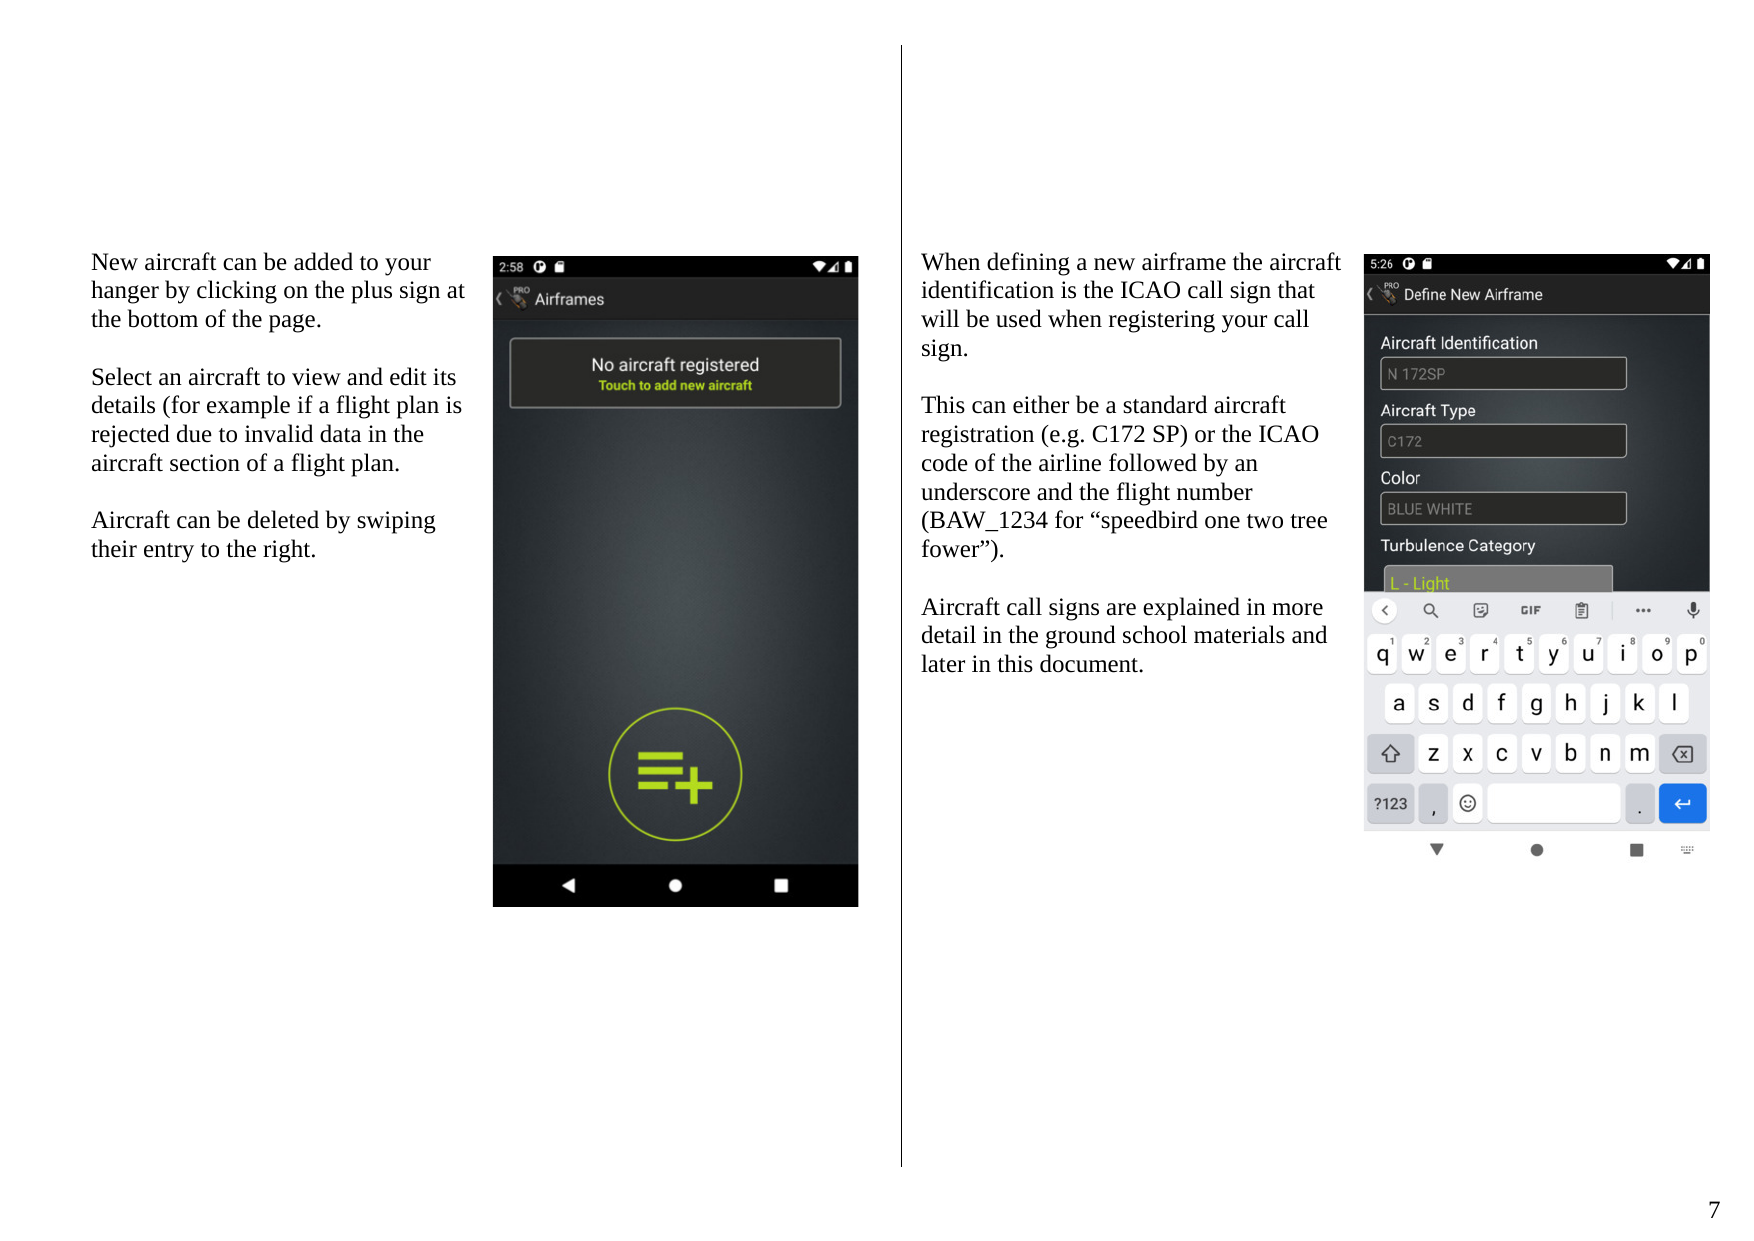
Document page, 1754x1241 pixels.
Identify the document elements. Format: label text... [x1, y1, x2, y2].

text When defining a new airframe the aircraft identification is the ICAO call sign that will be used when registering your call sign. [921, 247, 1720, 362]
picture [492, 256, 859, 907]
text New aircraft can be added to your hanger by clicking on the plus sign at the bottom of the page. [91, 247, 881, 333]
text This can either be a standard aircraft registration (e.g. C172 SP) or the ICAO code of the airline followed by an underscore and the flight number (BAW_1234 for “speedbird one two tree fower”). [921, 390, 1363, 563]
picture [1363, 254, 1710, 870]
text Select an aircraft to view and edit its details (for example if a flight plan is rejected due to invalid data in the aircraft section of a flight plan. [91, 362, 492, 477]
text Aircraft call signs are explained in more detail in the ground school materials and later in this document. [921, 592, 1363, 678]
text Aircraft can be deleted by swiping their entry to the right. [91, 505, 492, 563]
text [859, 505, 881, 563]
